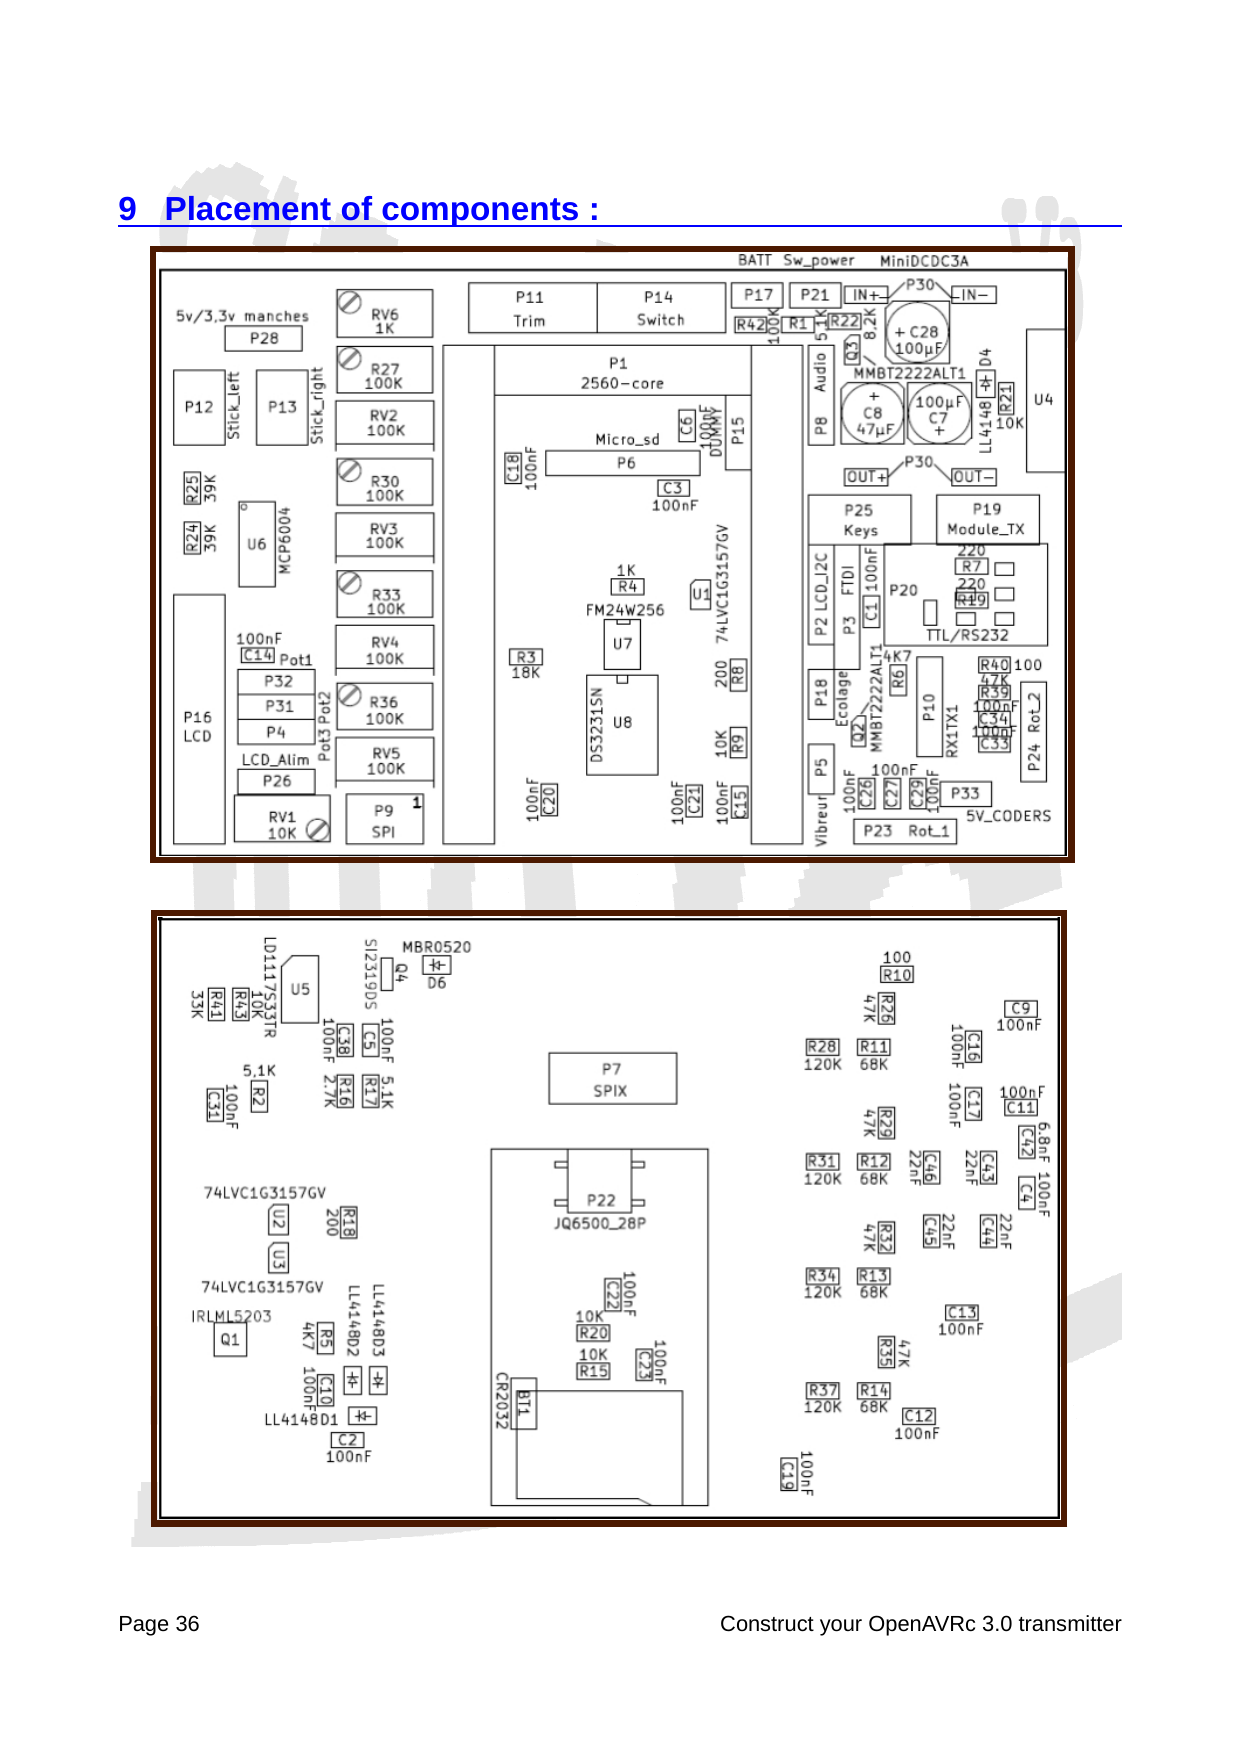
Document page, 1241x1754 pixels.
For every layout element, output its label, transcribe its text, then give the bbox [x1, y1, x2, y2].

subtitle 9 Placement of components : [118, 189, 1122, 225]
picture [159, 917, 1059, 1519]
picture [158, 253, 1066, 856]
